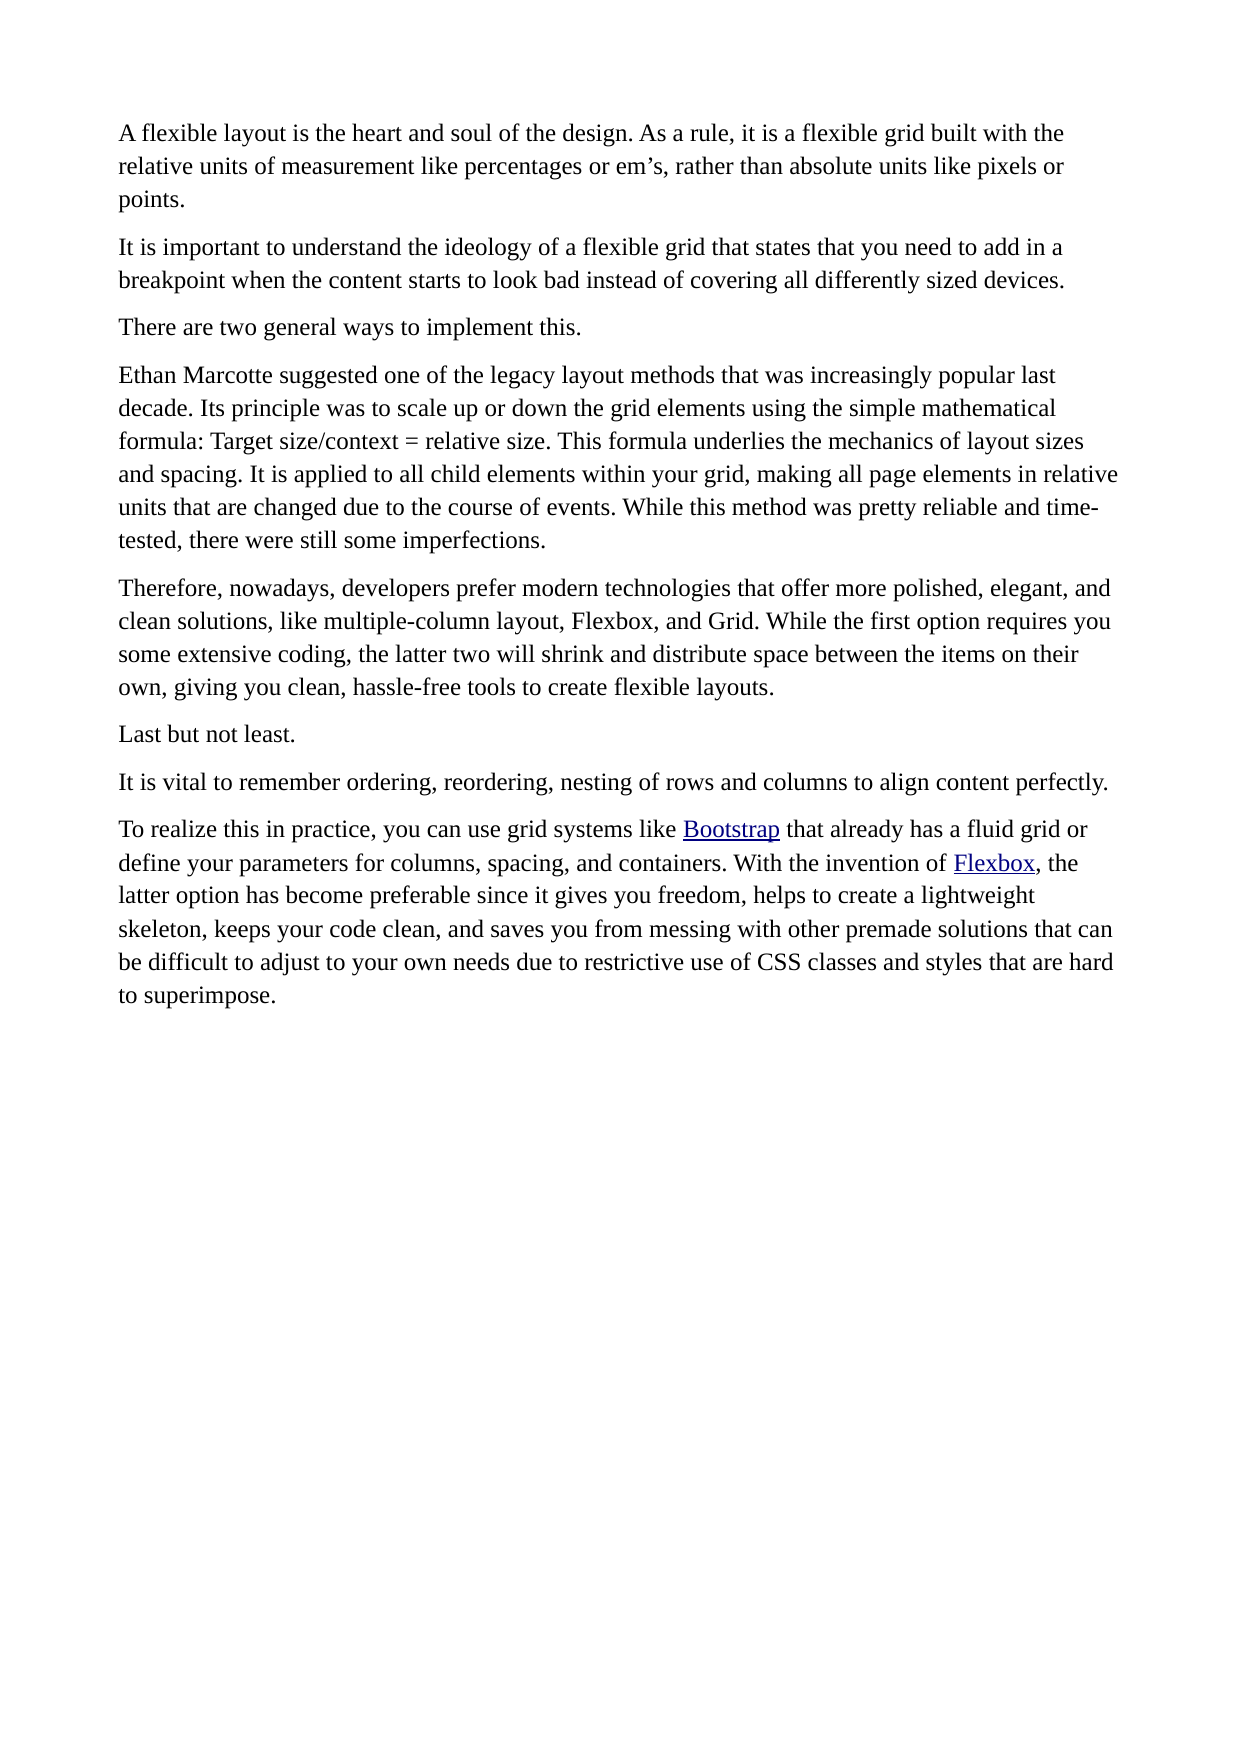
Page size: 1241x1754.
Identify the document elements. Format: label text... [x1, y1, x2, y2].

text Last but not least. [118, 719, 1122, 748]
text There are two general ways to implement this. [118, 312, 1122, 341]
text Therefore, nowadays, developers prefer modern technologies that offer more polished, elegant, and clean solutions, like multiple-column layout, Flexbox, and Grid. While the first option requires you some extensive coding, the latter two will shrink and distribute space between the items on their own, giving you clean, hassle-free tools to create flexible layouts. [118, 573, 1122, 701]
text It is important to understand the ideology of a flexible grid that states that you need to add in a breakpoint when the content starts to look bad instead of covering all differently sized devices. [118, 232, 1122, 293]
text A flexible layout is the heart and soul of the design. As a rule, it is a flexible grid built with the relative units of measurement like percentages or em’s, rather than absolute units like pixels or points. [118, 118, 1122, 213]
text To realize this in practice, you can use grid systems like Bootstrap that already has a fluid grid or define your parameters for columns, spacing, and containers. With the invention of Flexbox, the latter option has become preferable since it gives you freedom, helps to create a lightweight skeleton, keeps your code clean, and saves you from messing with other premade solutions that can be difficult to adjust to your own needs due to restrictive use of CSS classes and styles that are hard to superimpose. [118, 814, 1122, 1008]
text It is vital to remember ordering, reordering, nesting of rows and columns to align content perfectly. [118, 767, 1122, 796]
text Ethan Marcotte suggested one of the legacy layout methods that was increasingly popular last decade. Its principle was to scale up or down the grid elements using the simple mathematical formula: Target size/context = relative size. This formula underlies the mechanics of layout sizes and spacing. It is applied to all child elements within your grid, making all page elements in relative units that are changed due to the course of events. While this method was pretty reliable and time-tested, there were still some imperfections. [118, 360, 1122, 554]
